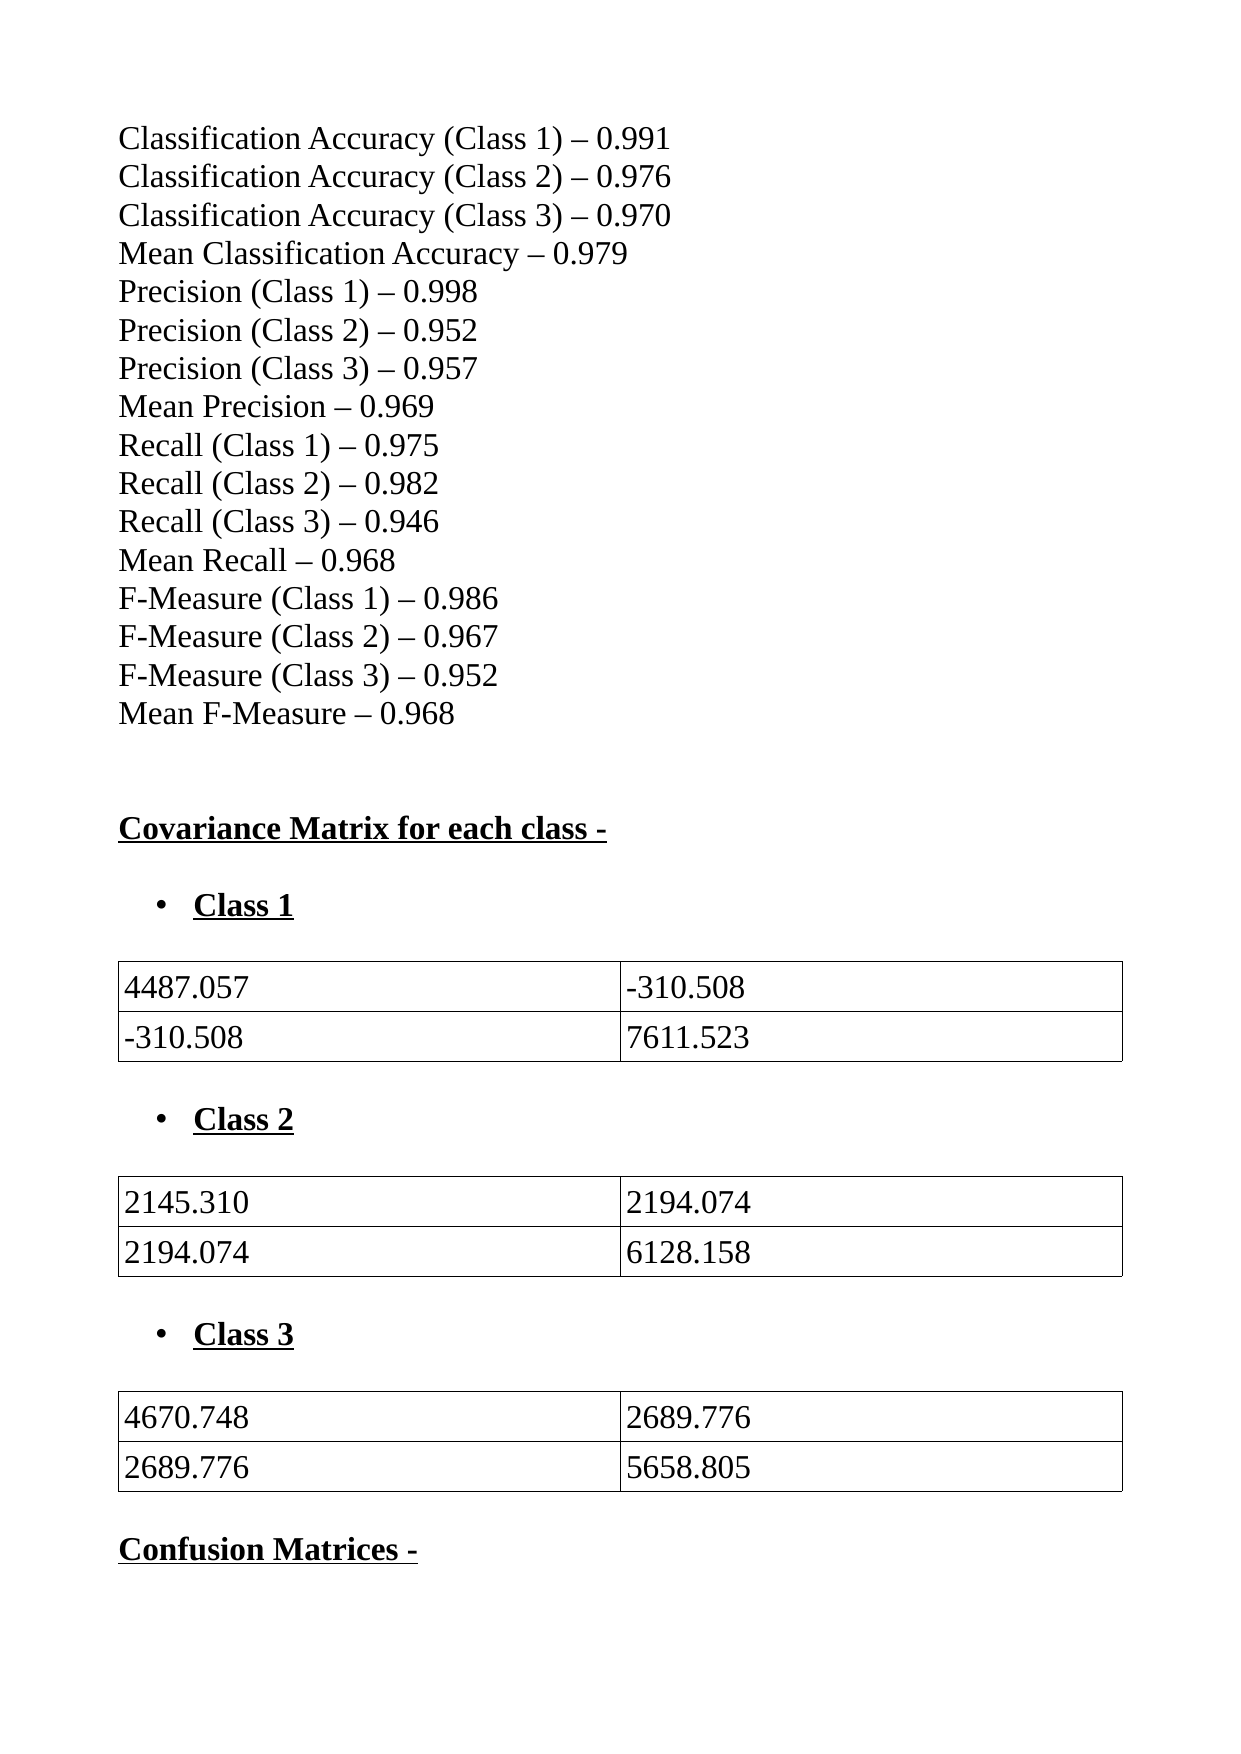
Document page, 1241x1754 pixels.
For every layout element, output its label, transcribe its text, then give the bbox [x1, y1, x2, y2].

text Precision (Class 2) – 0.952 [118, 310, 1122, 348]
table_header 4670.748 [119, 1392, 620, 1441]
text Classification Accuracy (Class 1) – 0.991 [118, 118, 1122, 156]
text Recall (Class 3) – 0.946 [118, 501, 1122, 540]
list Class 2 [156, 1100, 1122, 1138]
table_cell 2194.074 [119, 1227, 620, 1276]
table_header 2145.310 [119, 1177, 620, 1226]
text Mean Classification Accuracy – 0.979 [118, 233, 1122, 271]
table_cell -310.508 [119, 1012, 620, 1061]
text Confusion Matrices - [118, 1529, 1122, 1568]
text Recall (Class 1) – 0.975 [118, 425, 1122, 463]
table_header 4487.057 [119, 962, 620, 1011]
text Classification Accuracy (Class 2) – 0.976 [118, 156, 1122, 195]
table_header -310.508 [621, 962, 1122, 1011]
text Mean Precision – 0.969 [118, 386, 1122, 425]
table_cell 6128.158 [621, 1227, 1122, 1276]
text F-Measure (Class 2) – 0.967 [118, 616, 1122, 655]
text Recall (Class 2) – 0.982 [118, 463, 1122, 501]
text Mean F-Measure – 0.968 [118, 693, 1122, 731]
list Class 1 [156, 885, 1122, 923]
text Mean Recall – 0.968 [118, 540, 1122, 578]
text Precision (Class 1) – 0.998 [118, 271, 1122, 310]
table_cell 2689.776 [119, 1442, 620, 1491]
text F-Measure (Class 1) – 0.986 [118, 578, 1122, 616]
table_header 2689.776 [621, 1392, 1122, 1441]
text F-Measure (Class 3) – 0.952 [118, 655, 1122, 693]
table_cell 7611.523 [621, 1012, 1122, 1061]
list Class 3 [156, 1314, 1122, 1353]
text Classification Accuracy (Class 3) – 0.970 [118, 195, 1122, 233]
text Precision (Class 3) – 0.957 [118, 348, 1122, 386]
text Covariance Matrix for each class - [118, 808, 1122, 846]
table_header 2194.074 [621, 1177, 1122, 1226]
table_cell 5658.805 [621, 1442, 1122, 1491]
